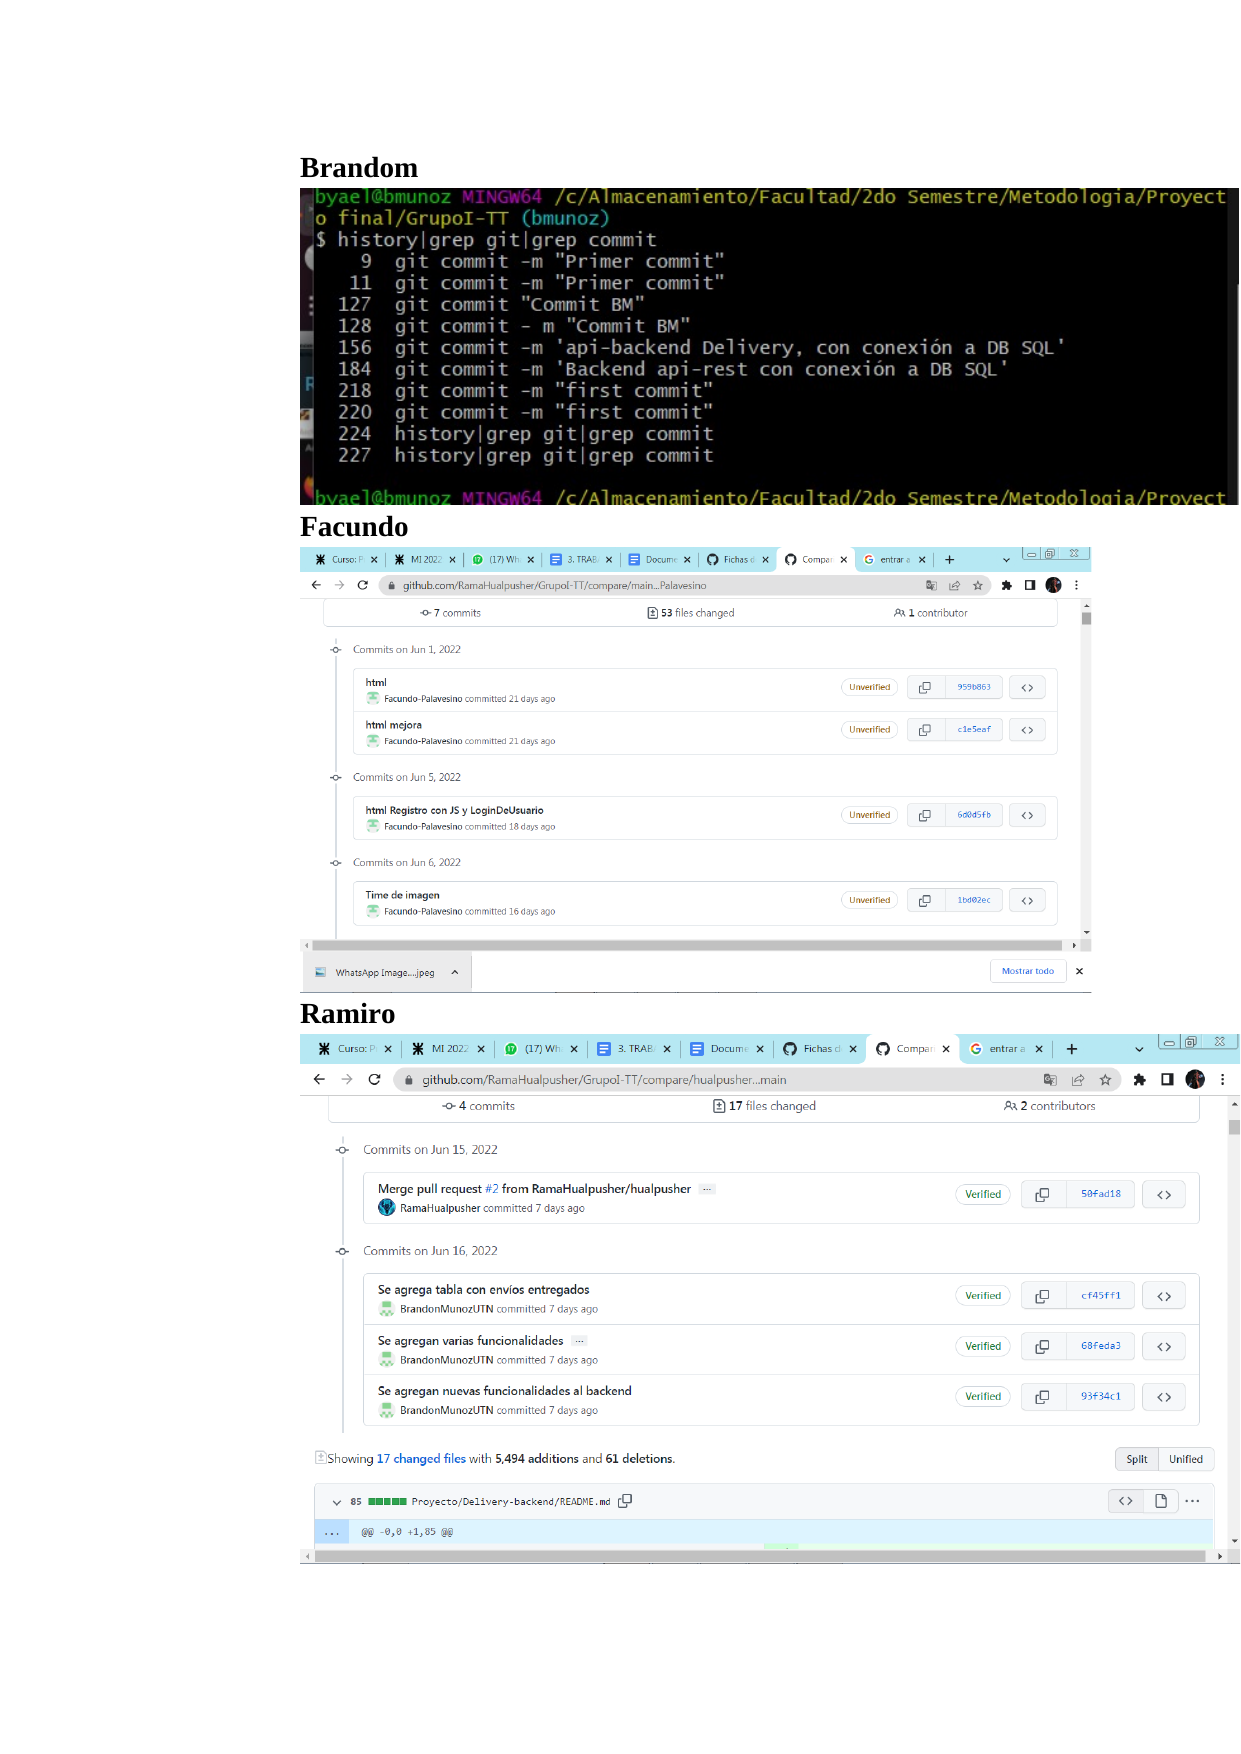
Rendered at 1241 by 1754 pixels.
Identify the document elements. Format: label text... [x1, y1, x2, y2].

text Facundo [300, 509, 1090, 542]
text Ramiro [300, 996, 1090, 1029]
text Brandom [300, 150, 1090, 183]
